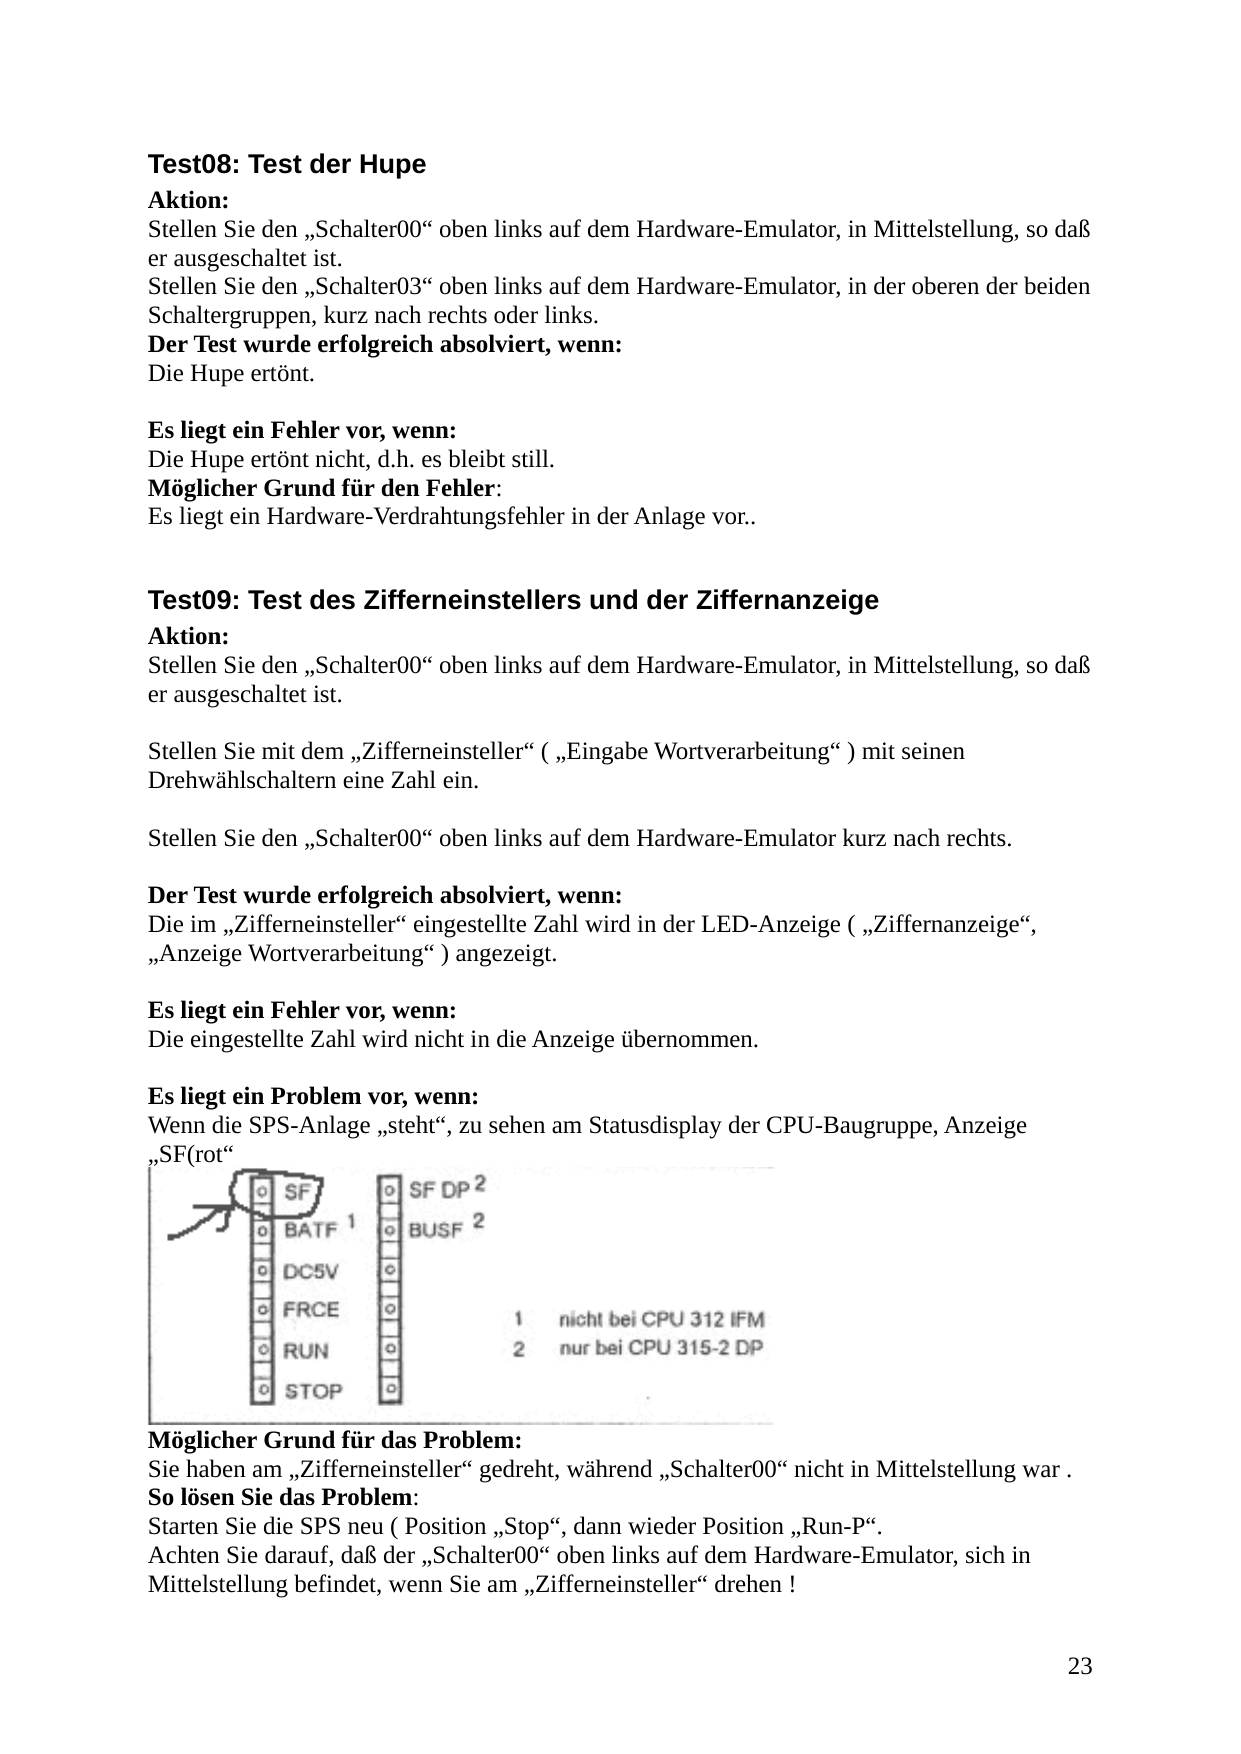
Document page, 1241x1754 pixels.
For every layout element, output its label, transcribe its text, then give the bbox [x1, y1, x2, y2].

text Aktion: [148, 621, 1093, 650]
text Es liegt ein Problem vor, wenn: [148, 1081, 1093, 1110]
text Der Test wurde erfolgreich absolviert, wenn: [148, 329, 1093, 358]
text So lösen Sie das Problem: [148, 1482, 1093, 1511]
text Sie haben am „Zifferneinsteller“ gedreht, während „Schalter00“ nicht in Mittelstellung war . [148, 1454, 1093, 1482]
text Stellen Sie den „Schalter00“ oben links auf dem Hardware-Emulator, in Mittelstellung, so daß er ausgeschaltet ist. [148, 650, 1093, 708]
text Der Test wurde erfolgreich absolviert, wenn: [148, 880, 1093, 909]
text Aktion: [148, 185, 1093, 214]
text Möglicher Grund für den Fehler: [148, 473, 1093, 501]
subtitle Test08: Test der Hupe [148, 148, 1093, 179]
subtitle Test09: Test des Zifferneinstellers und der Ziffernanzeige [148, 584, 1093, 615]
text Es liegt ein Hardware-Verdrahtungsfehler in der Anlage vor.. [148, 501, 1093, 530]
text Die Hupe ertönt nicht, d.h. es bleibt still. [148, 444, 1093, 473]
text Es liegt ein Fehler vor, wenn: [148, 995, 1093, 1024]
text Starten Sie die SPS neu ( Position „Stop“, dann wieder Position „Run-P“. [148, 1511, 1093, 1540]
text Stellen Sie den „Schalter03“ oben links auf dem Hardware-Emulator, in der oberen der beiden Schaltergruppen, kurz nach rechts oder links. [148, 271, 1093, 329]
picture [147, 1167, 774, 1425]
text Die Hupe ertönt. [148, 358, 1093, 386]
text Wenn die SPS-Anlage „steht“, zu sehen am Statusdisplay der CPU-Baugruppe, Anzeige „SF(rot“ [148, 1110, 1093, 1168]
text Achten Sie darauf, daß der „Schalter00“ oben links auf dem Hardware-Emulator, sich in Mittelstellung befindet, wenn Sie am „Zifferneinsteller“ drehen ! [148, 1540, 1093, 1597]
text Die im „Zifferneinsteller“ eingestellte Zahl wird in der LED-Anzeige ( „Ziffernanzeige“, „Anzeige Wortverarbeitung“ ) angezeigt. [148, 909, 1093, 966]
text Stellen Sie mit dem „Zifferneinsteller“ ( „Eingabe Wortverarbeitung“ ) mit seinen Drehwählschaltern eine Zahl ein. [148, 736, 1093, 794]
text Es liegt ein Fehler vor, wenn: [148, 415, 1093, 444]
text Möglicher Grund für das Problem: [148, 1425, 1093, 1454]
text Stellen Sie den „Schalter00“ oben links auf dem Hardware-Emulator, in Mittelstellung, so daß er ausgeschaltet ist. [148, 214, 1093, 271]
text Die eingestellte Zahl wird nicht in die Anzeige übernommen. [148, 1024, 1093, 1053]
text Stellen Sie den „Schalter00“ oben links auf dem Hardware-Emulator kurz nach rechts. [148, 823, 1093, 851]
